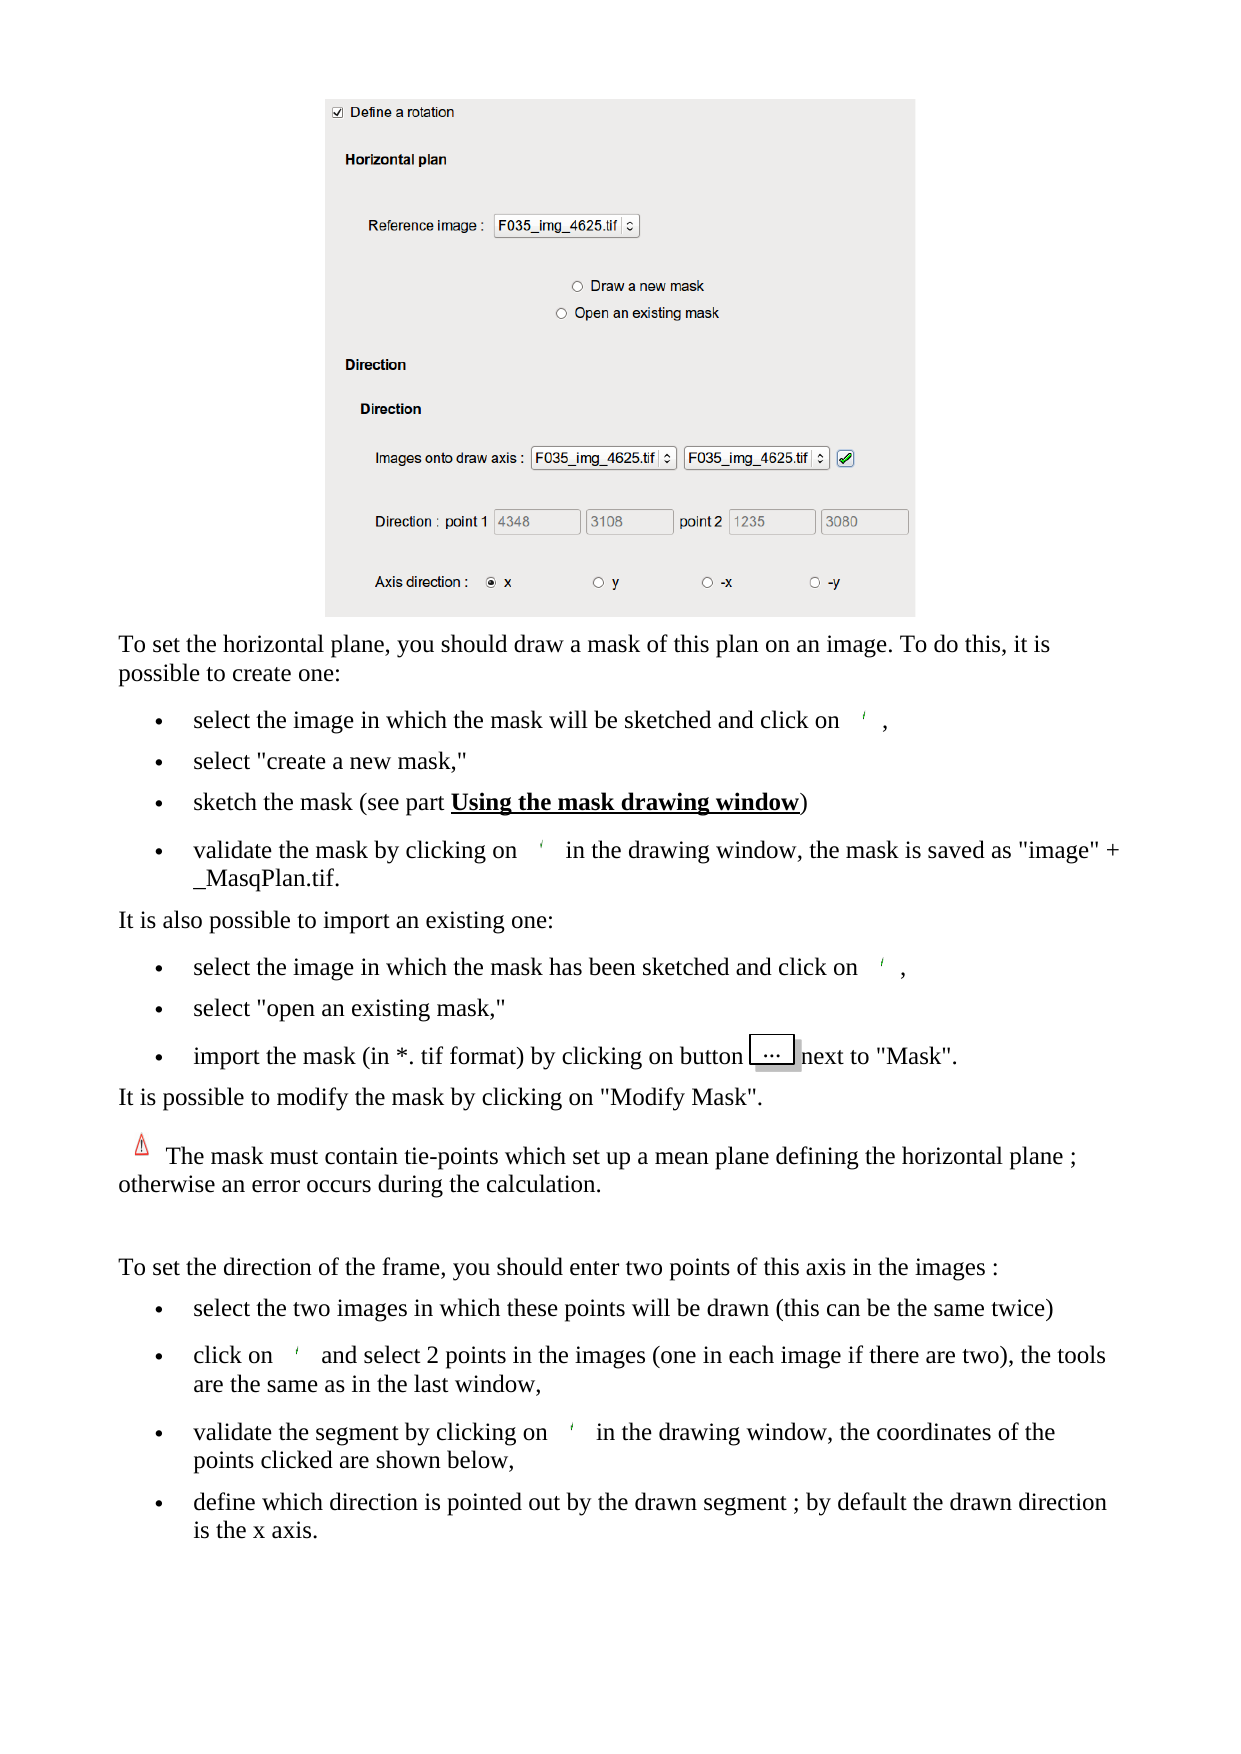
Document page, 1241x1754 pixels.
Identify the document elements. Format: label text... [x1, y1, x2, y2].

text To set the horizontal plane, you should draw a mask of this plan on an image. To do this, it is possible to create one: [118, 629, 1122, 686]
text To set the direction of the frame, you should enter two points of this axis in the images : [118, 1252, 1122, 1281]
list next to "Mask". [795, 1034, 1122, 1070]
list select the two images in which these points will be drawn (this can be the same twice) [156, 1293, 1122, 1322]
list sketch the mask (see part Using the mask drawing window) [156, 787, 1122, 816]
list select the image in which the mask has been sketched and click on , [156, 946, 1122, 981]
list import the mask (in *. tif format) by clicking on button [156, 1034, 755, 1070]
text It is also possible to import an existing one: [118, 905, 1122, 933]
text It is possible to modify the mask by clicking on "Modify Mask". [118, 1082, 1122, 1111]
list validate the mask by clicking on in the drawing window, the mask is saved as "image" + _MasqPlan.tif. [156, 829, 1122, 892]
picture [862, 707, 866, 720]
list validate the segment by clicking on in the drawing window, the coordinates of the points clicked are shown below, [156, 1411, 1122, 1474]
picture [325, 99, 916, 617]
text The mask must contain tie-points which set up a mean plane defining the horizontal plane ; otherwise an error occurs during the calculation. [118, 1123, 1122, 1198]
list click on and select 2 points in the images (one in each image if there are two), the tools are the same as in the last window, [156, 1334, 1122, 1398]
picture [295, 1343, 299, 1355]
list select "create a new mask," [156, 746, 1122, 775]
picture [134, 1132, 149, 1156]
list select "open an existing mask," [156, 993, 1122, 1022]
list select the image in which the mask will be sketched and click on , [156, 699, 1122, 734]
list define which direction is pointed out by the drawn segment ; by default the drawn direction is the x axis. [156, 1487, 1122, 1544]
